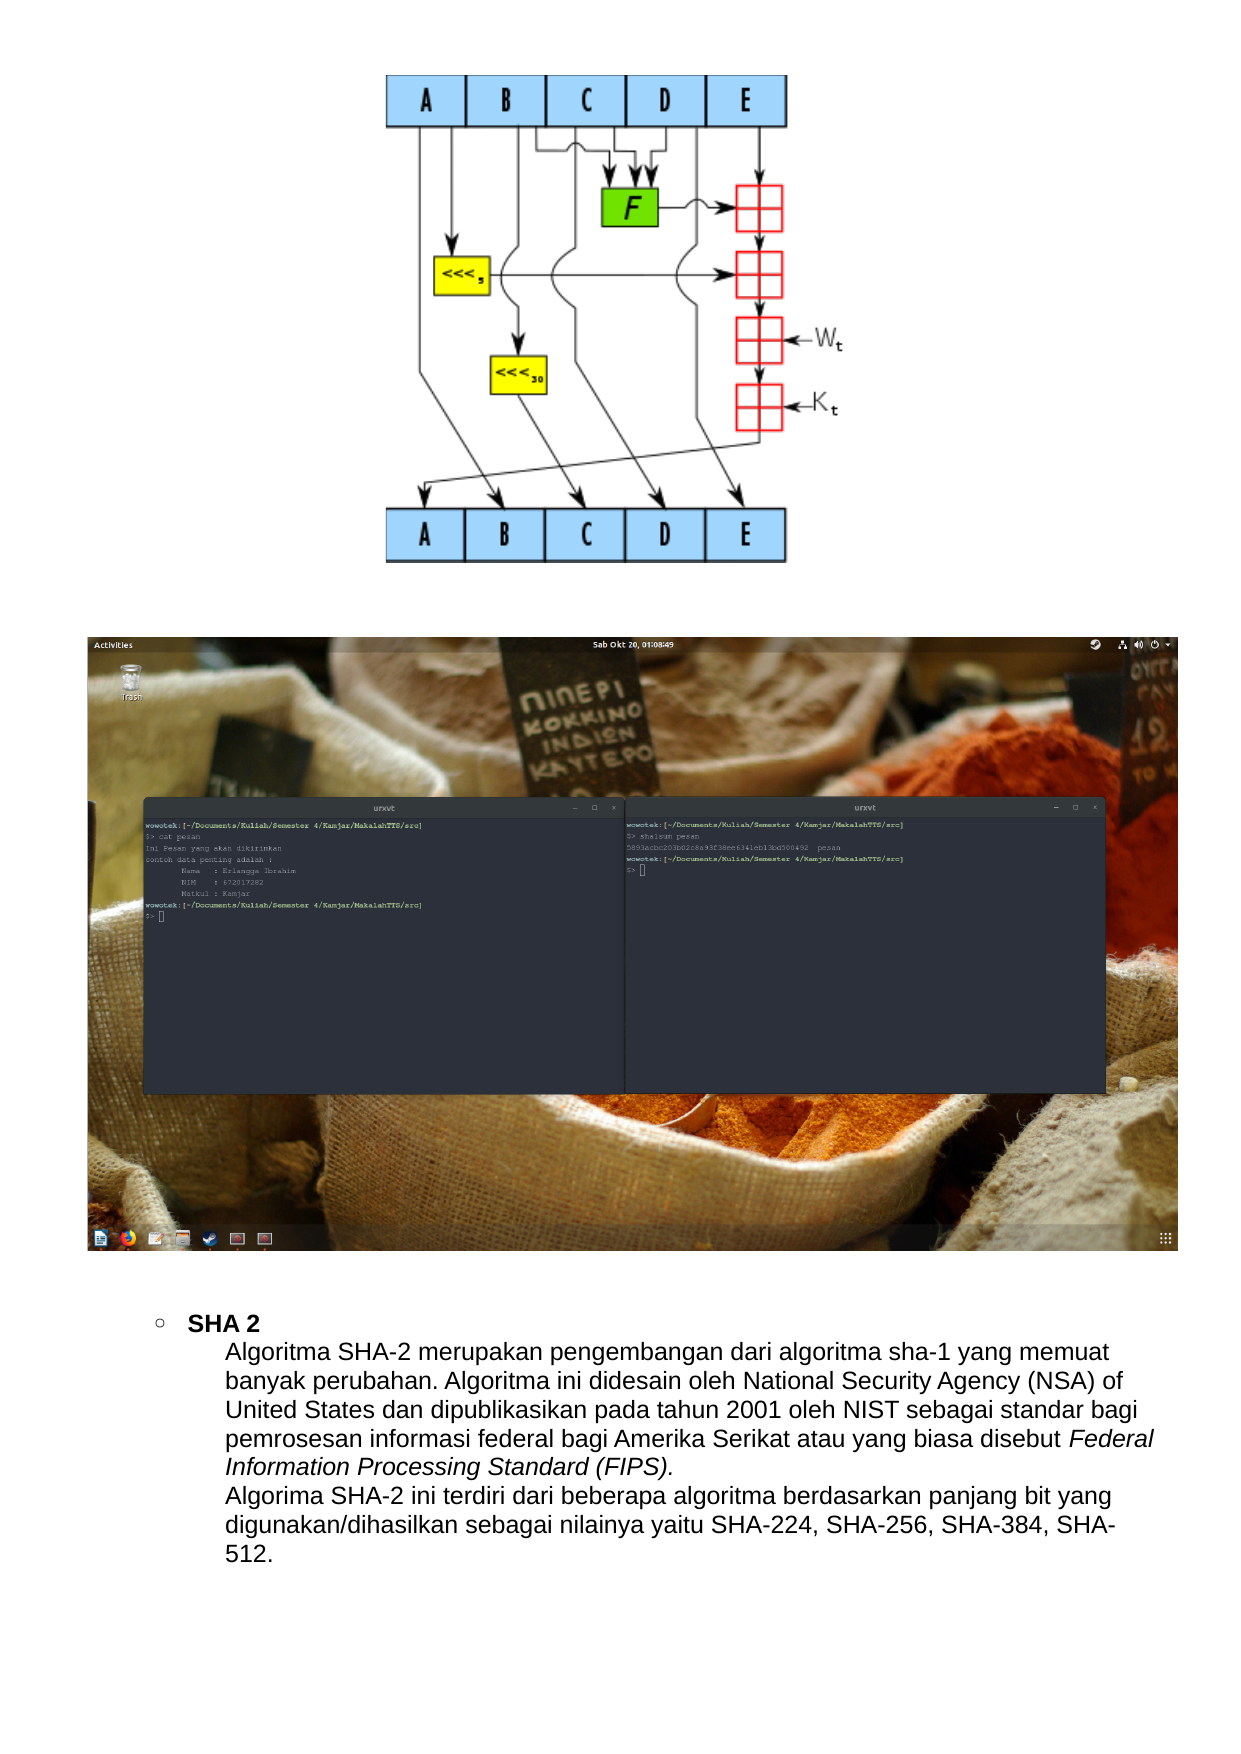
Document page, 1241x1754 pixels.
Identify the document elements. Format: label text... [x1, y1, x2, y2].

list Algoritma SHA-2 merupakan pengembangan dari algoritma sha-1 yang memuat banyak perubahan. Algoritma ini didesain oleh National Security Agency (NSA) of United States dan dipublikasikan pada tahun 2001 oleh NIST sebagai standar bagi pemrosesan informasi federal bagi Amerika Serikat atau yang biasa disebut Federal Information Processing Standard (FIPS). [187, 1337, 1166, 1481]
list Algorima SHA-2 ini terdiri dari beberapa algoritma berdasarkan panjang bit yang digunakan/dihasilkan sebagai nilainya yaitu SHA-224, SHA-256, SHA-384, SHA-512. [187, 1481, 1166, 1567]
picture [87, 637, 1178, 1251]
picture [385, 75, 855, 563]
list SHA 2 [150, 1308, 1166, 1337]
